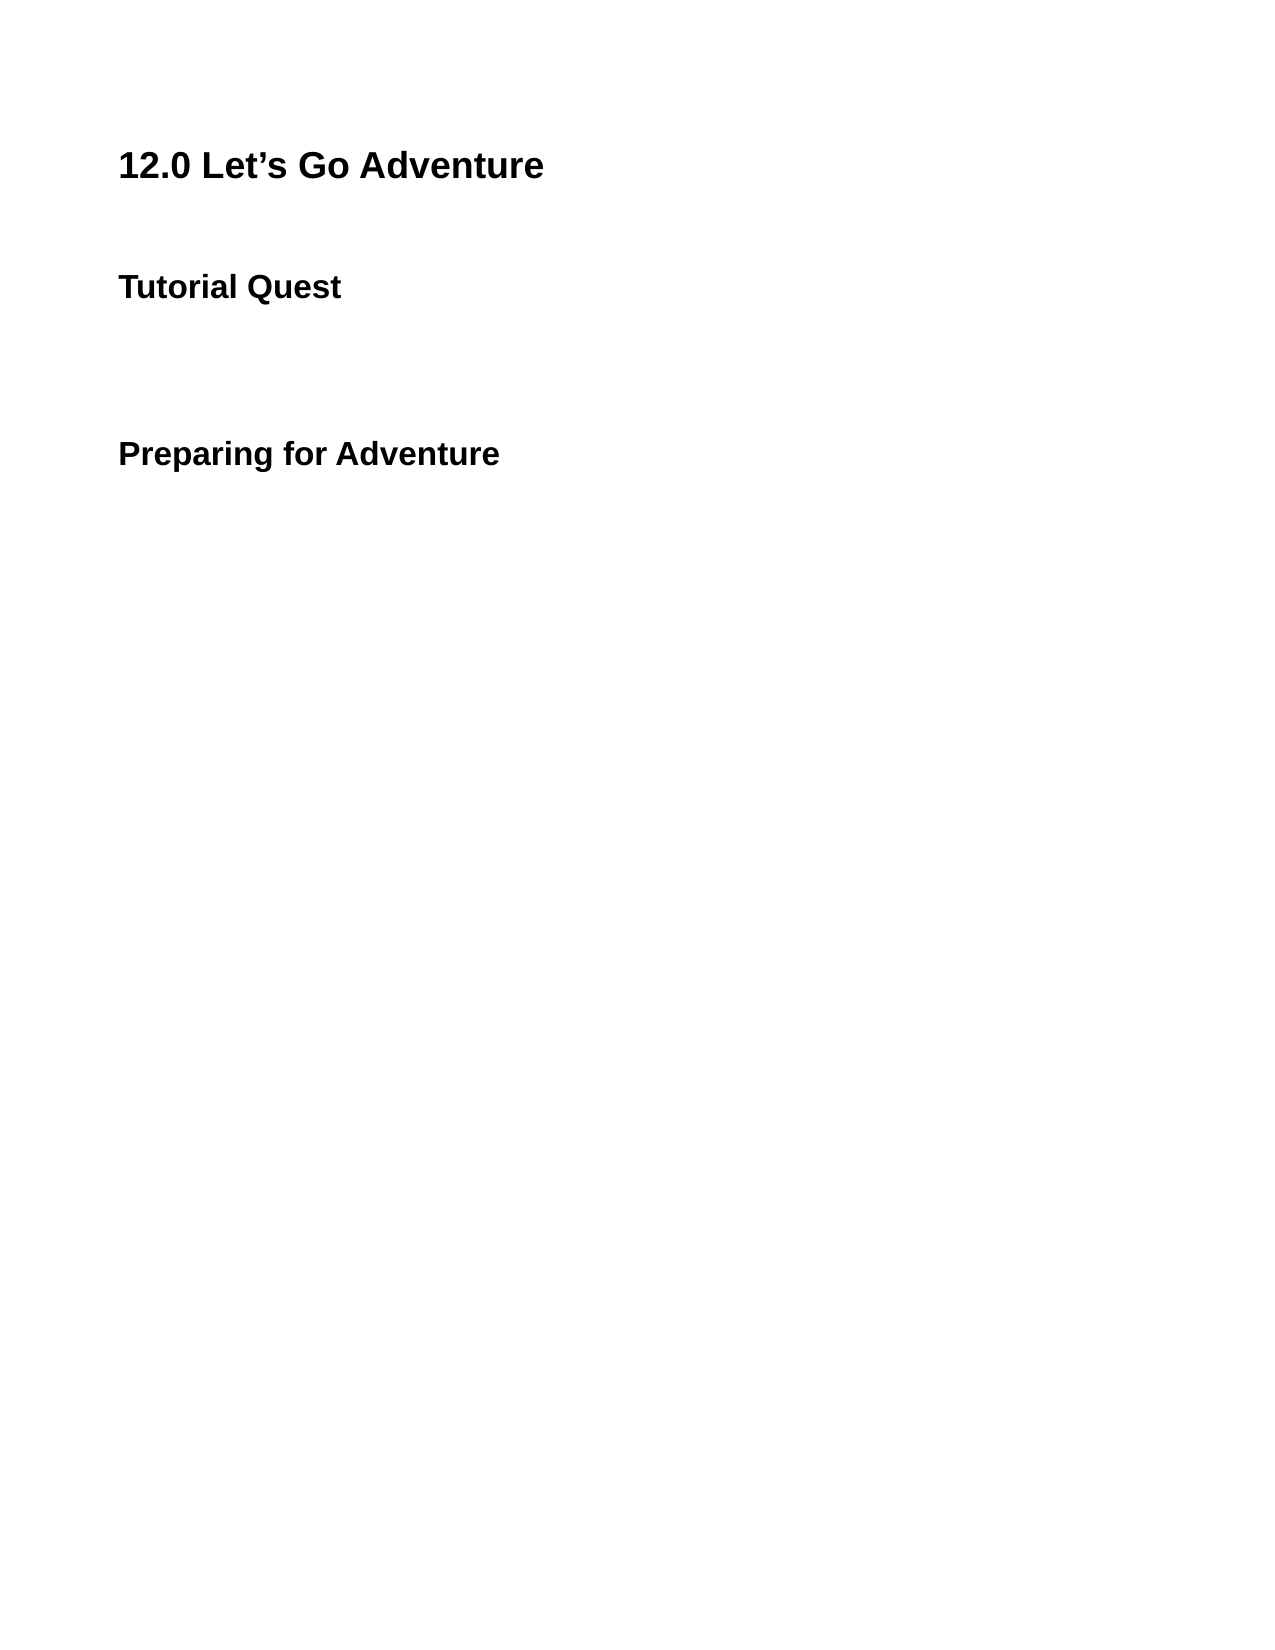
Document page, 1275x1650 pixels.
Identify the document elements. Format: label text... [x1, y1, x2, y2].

subtitle 12.0 Let’s Go Adventure [118, 143, 1157, 186]
subtitle Tutorial Quest [118, 267, 1157, 306]
subtitle Preparing for Adventure [118, 434, 1157, 473]
